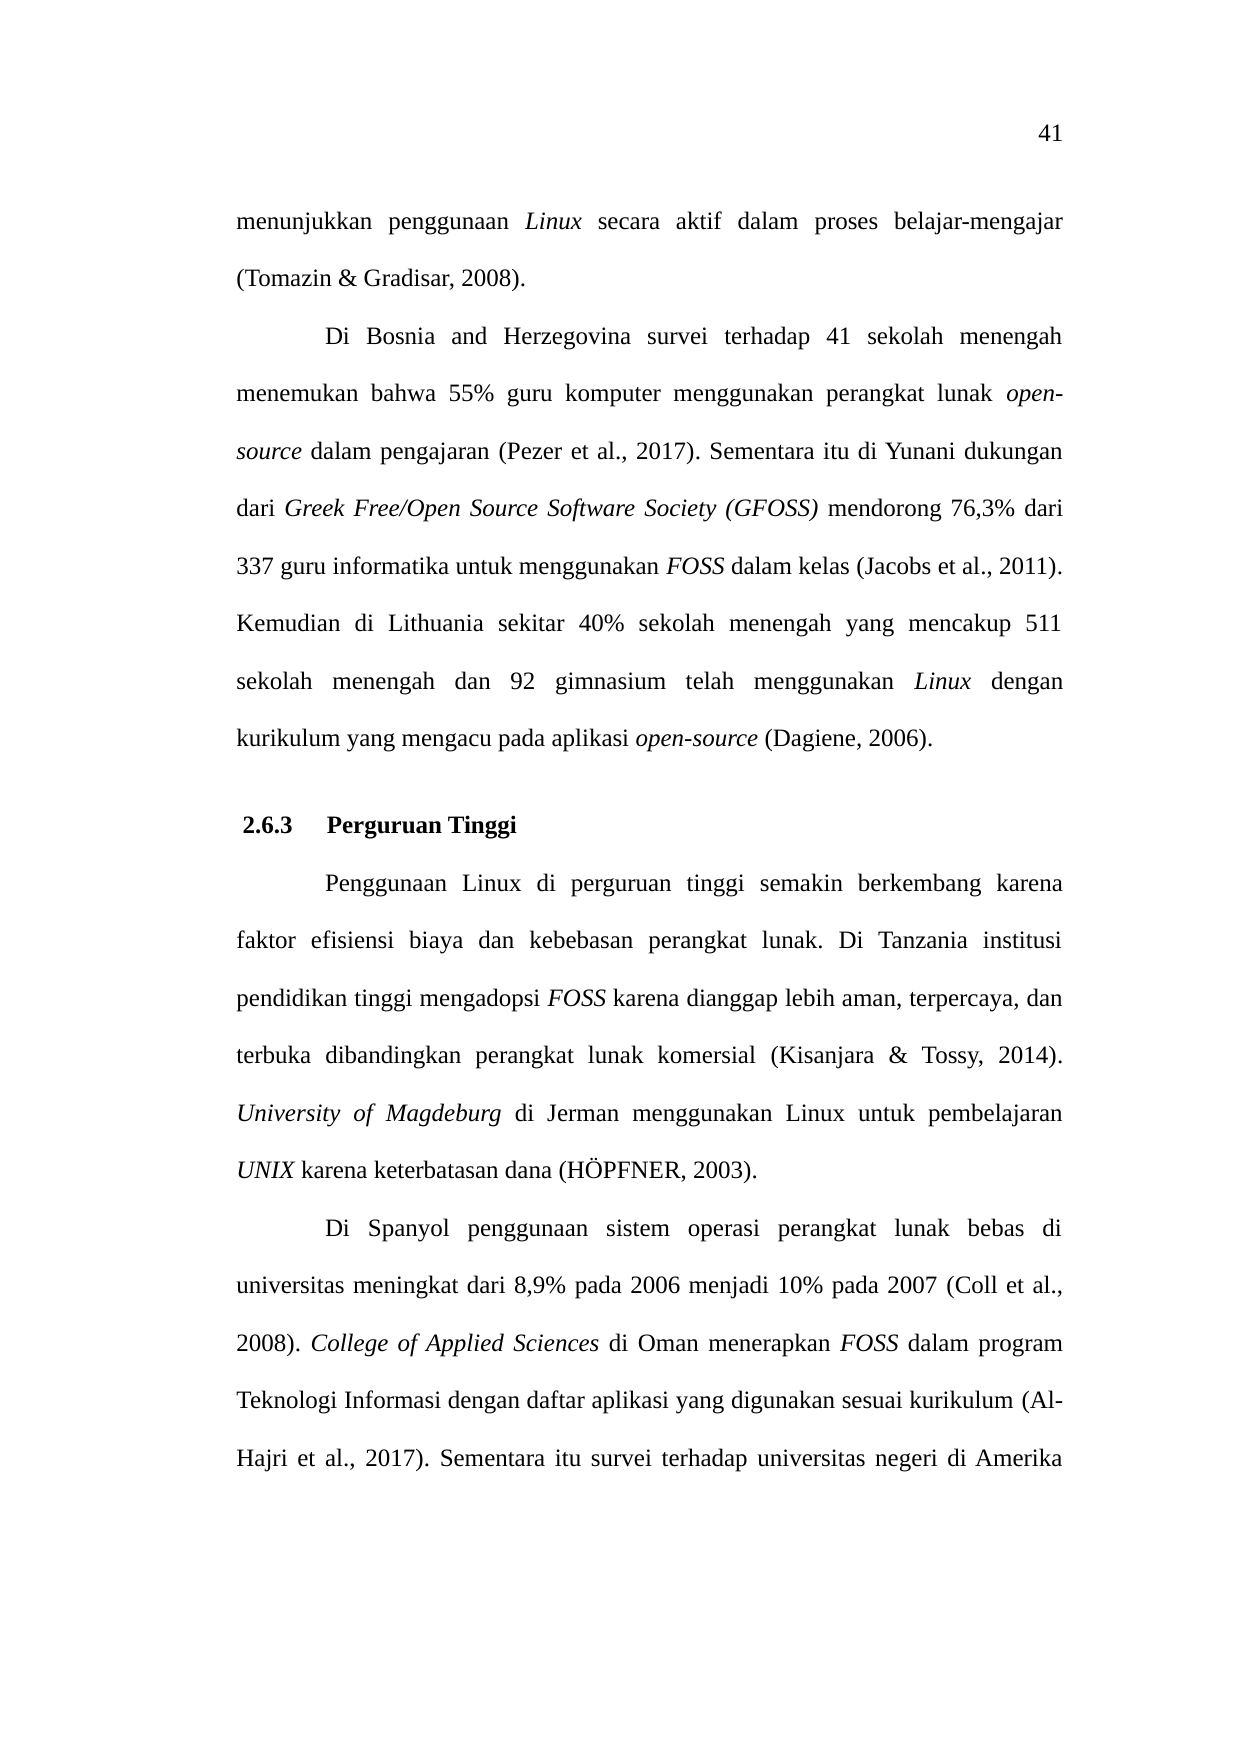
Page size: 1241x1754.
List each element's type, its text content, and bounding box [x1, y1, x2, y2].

text Di Bosnia and Herzegovina survei terhadap 41 sekolah menengah menemukan bahwa 55% guru komputer menggunakan perangkat lunak open-source dalam pengajaran (Pezer et al., 2017)⁠. Sementara itu di Yunani dukungan dari Greek Free/Open Source Software Society (GFOSS) mendorong 76,3% dari 337 guru informatika untuk menggunakan FOSS dalam kelas (Jacobs et al., 2011)⁠. Kemudian di Lithuania sekitar 40% sekolah menengah yang mencakup 511 sekolah menengah dan 92 gimnasium telah menggunakan Linux dengan kurikulum yang mengacu pada aplikasi open-source (Dagiene, 2006)⁠. [236, 321, 1063, 752]
text Di Spanyol penggunaan sistem operasi perangkat lunak bebas di universitas meningkat dari 8,9% pada 2006 menjadi 10% pada 2007 (Coll et al., 2008)⁠. College of Applied Sciences di Oman menerapkan FOSS dalam program Teknologi Informasi dengan daftar aplikasi yang digunakan sesuai kurikulum (Al-Hajri et al., 2017)⁠. Sementara itu survei terhadap universitas negeri di Amerika [236, 1213, 1063, 1472]
text menunjukkan penggunaan Linux secara aktif dalam proses belajar-mengajar (Tomazin & Gradisar, 2008)⁠. [236, 206, 1063, 292]
text Penggunaan Linux di perguruan tinggi semakin berkembang karena faktor efisiensi biaya dan kebebasan perangkat lunak. Di Tanzania institusi pendidikan tinggi mengadopsi FOSS karena dianggap lebih aman, terpercaya, dan terbuka dibandingkan perangkat lunak komersial (Kisanjara & Tossy, 2014)⁠. University of Magdeburg di Jerman menggunakan Linux untuk pembelajaran UNIX karena keterbatasan dana (HÖPFNER, 2003)⁠. [236, 868, 1063, 1184]
subtitle Perguruan Tinggi [236, 810, 1063, 839]
